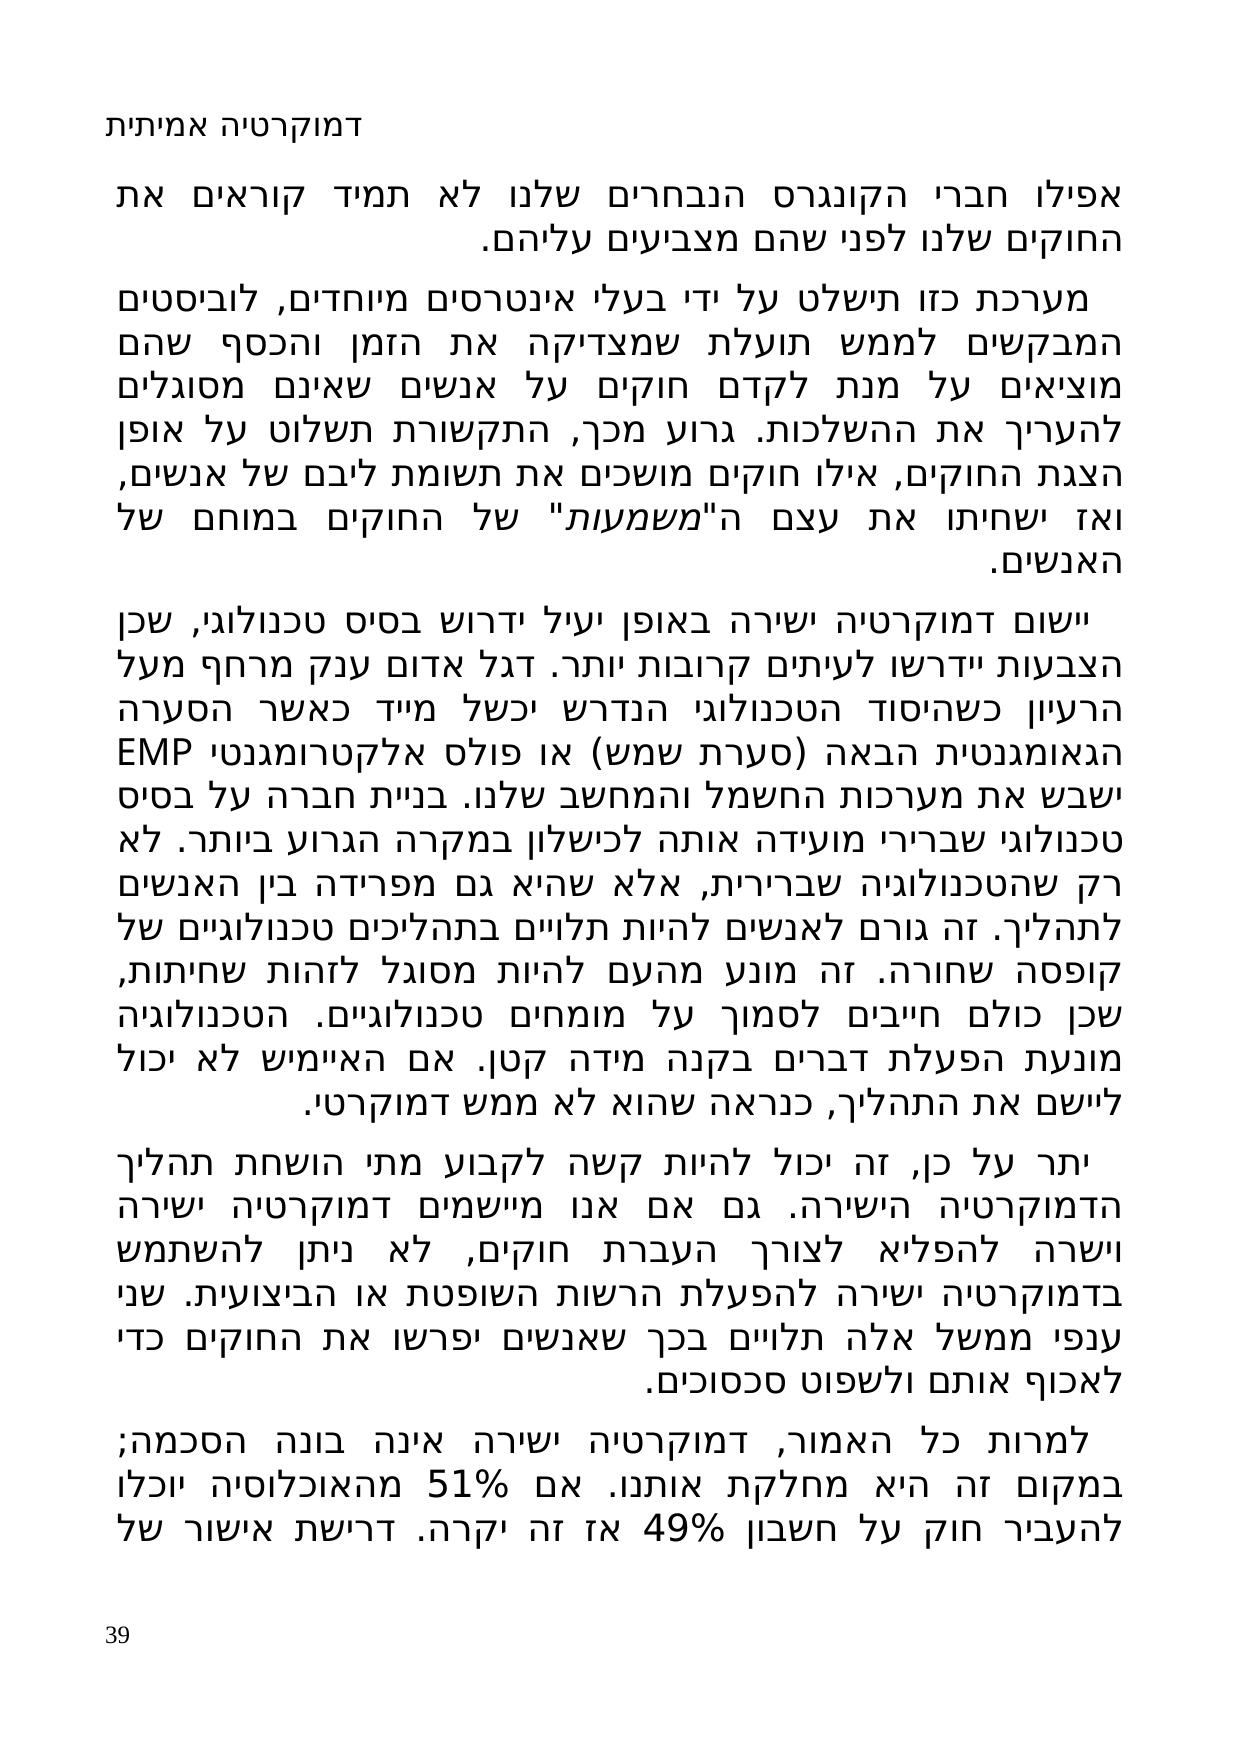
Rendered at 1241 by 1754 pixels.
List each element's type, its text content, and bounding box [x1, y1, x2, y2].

text יישום דמוקרטיה ישירה באופן יעיל ידרוש בסיס טכנולוגי, שכן הצבעות יידרשו לעיתים קרובות יותר. דגל אדום ענק מרחף מעל הרעיון כשהיסוד הטכנולוגי הנדרש יכשל מייד כאשר הסערה הגאומגנטית הבאה (סערת שמש) או פולס אלקטרומגנטי EMP ישבש את מערכות החשמל והמחשב שלנו. בניית חברה על בסיס טכנולוגי שברירי מועידה אותה לכישלון במקרה הגרוע ביותר. לא רק שהטכנולוגיה שברירית, אלא שהיא גם מפרידה בין האנשים לתהליך. זה גורם לאנשים להיות תלויים בתהליכים טכנולוגיים של קופסה שחורה. זה מונע מהעם להיות מסוגל לזהות שחיתות, שכן כולם חייבים לסמוך על מומחים טכנולוגיים. הטכנולוגיה מונעת הפעלת דברים בקנה מידה קטן. אם האיימיש לא יכול ליישם את התהליך, כנראה שהוא לא ממש דמוקרטי. [116, 599, 1124, 1124]
text למרות כל האמור, דמוקרטיה ישירה אינה בונה הסכמה; במקום זה היא מחלקת אותנו. אם 51% מהאוכלוסיה יוכלו להעביר חוק על חשבון 49% אז זה יקרה. דרישת אישור של 70% פירושה שכמעט שום דבר לא יוחלט (יצירת עריצות של סטטוס קוו). גם אם נקבל ששינוי בקצב נמוך הוא רצוי, כיצד בדיוק 70% יסכימו לחוקים הראשוניים? היעדר תהליך בניית קונצנזוס מדרגי הוא המסמר האחרון בארון של הדמוקרטיה הישירה. [116, 1419, 1124, 1550]
text מערכת כזו תישלט על ידי בעלי אינטרסים מיוחדים, לוביסטים המבקשים לממש תועלת שמצדיקה את הזמן והכסף שהם מוציאים על מנת לקדם חוקים על אנשים שאינם מסוגלים להעריך את ההשלכות. גרוע מכך, התקשורת תשלוט על אופן הצגת החוקים, אילו חוקים מושכים את תשומת ליבם של אנשים, ואז ישחיתו את עצם ה"משמעות" של החוקים במוחם של האנשים. [116, 276, 1124, 582]
text יתר על כן, זה יכול להיות קשה לקבוע מתי הושחת תהליך הדמוקרטיה הישירה. גם אם אנו מיישמים דמוקרטיה ישירה וישרה להפליא לצורך העברת חוקים, לא ניתן להשתמש בדמוקרטיה ישירה להפעלת הרשות השופטת או הביצועית. שני ענפי ממשל אלה תלויים בכך שאנשים יפרשו את החוקים כדי לאכוף אותם ולשפוט סכסוכים. [116, 1140, 1124, 1402]
text אפילו חברי הקונגרס הנבחרים שלנו לא תמיד קוראים את החוקים שלנו לפני שהם מצביעים עליהם. [116, 172, 1124, 260]
